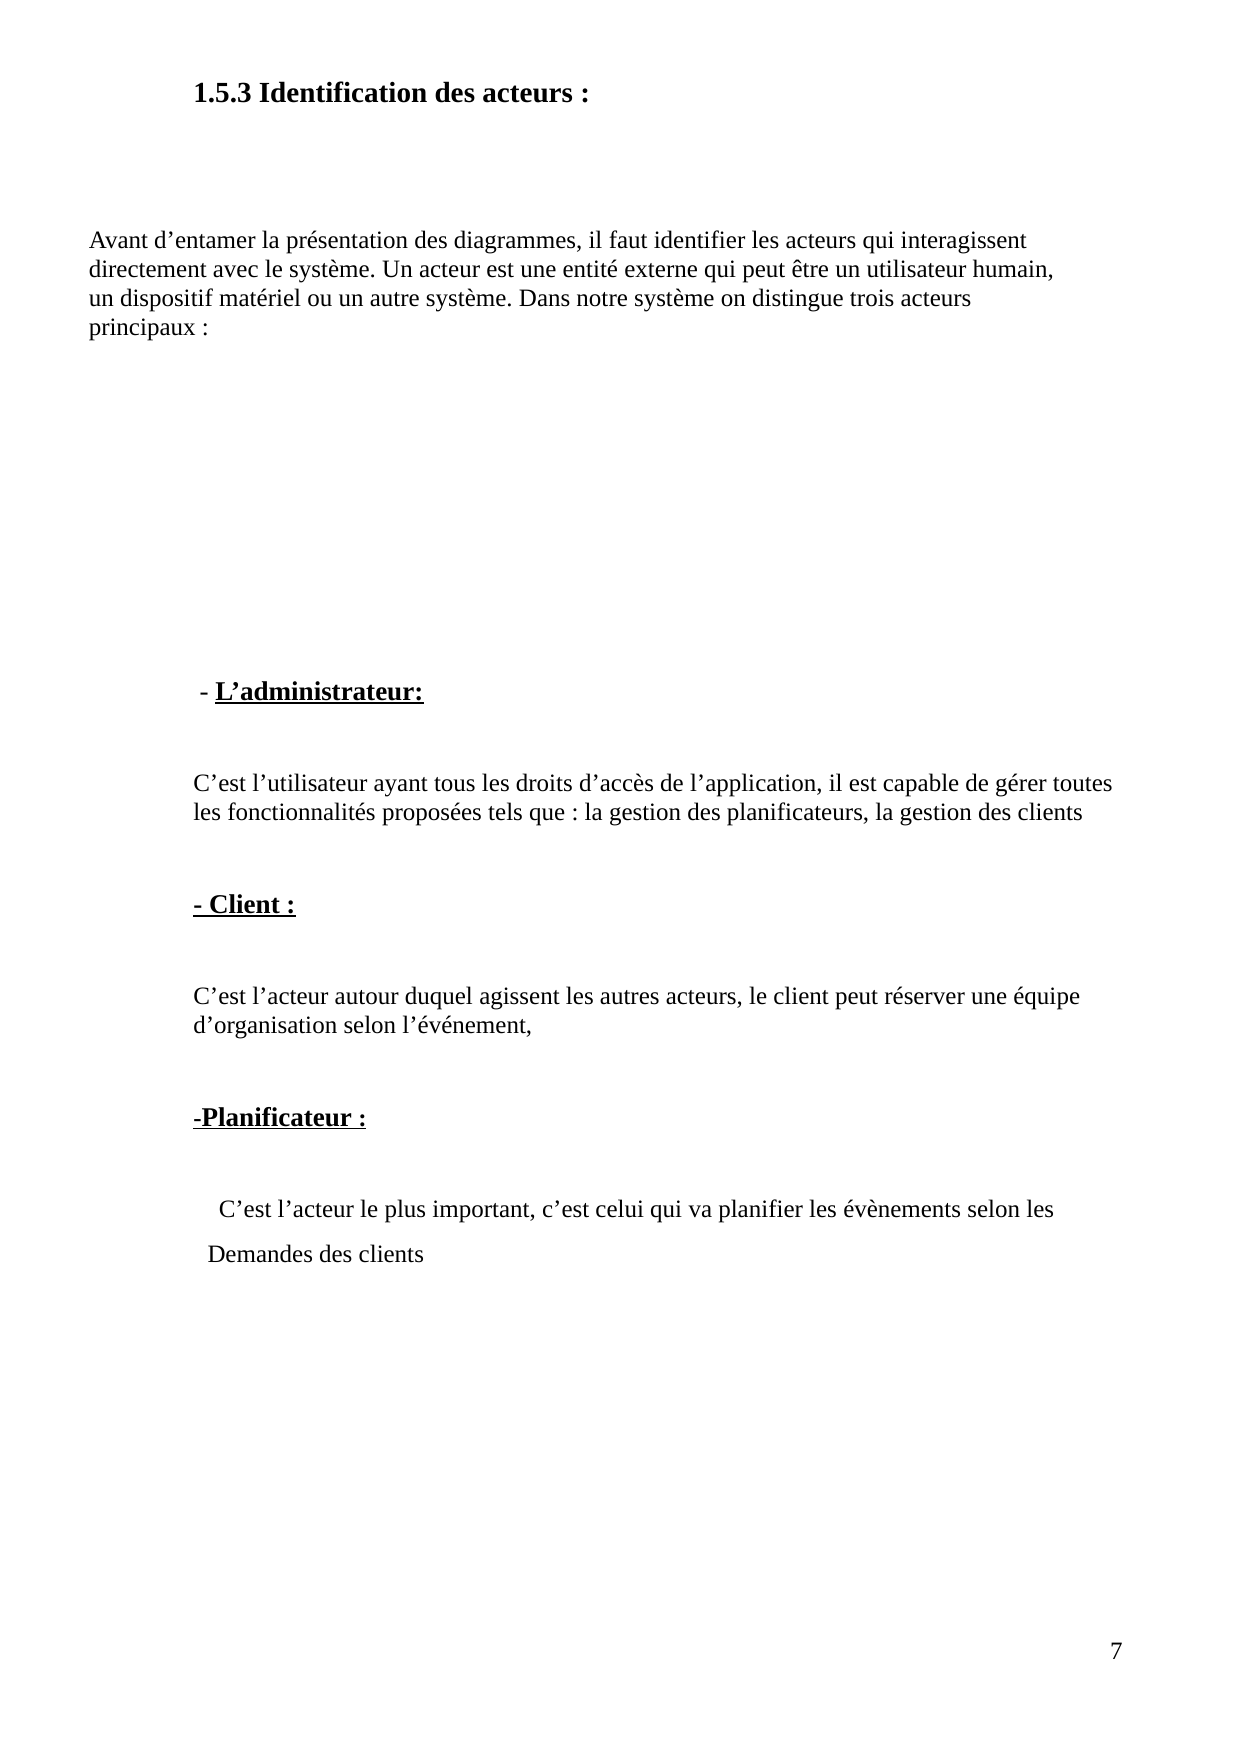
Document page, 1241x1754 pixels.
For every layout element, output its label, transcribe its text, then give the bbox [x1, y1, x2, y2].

list 1.5.3 Identification des acteurs : [193, 75, 1122, 108]
list C’est l’acteur le plus important, c’est celui qui va planifier les évènements selon les [88, 1194, 1078, 1223]
list C’est l’utilisateur ayant tous les droits d’accès de l’application, il est capable de gérer toutes les fonctionnalités proposées tels que : la gestion des planificateurs, la gestion des clients [193, 768, 1122, 826]
list C’est l’acteur autour duquel agissent les autres acteurs, le client peut réserver une équipe d’organisation selon l’événement, [193, 981, 1122, 1039]
list Demandes des clients [88, 1239, 1078, 1268]
list -Planificateur : [193, 1101, 1122, 1132]
list - L’administrateur: [193, 675, 1122, 706]
list - Client : [193, 888, 1122, 919]
list Avant d’entamer la présentation des diagrammes, il faut identifier les acteurs qui interagissent directement avec le système. Un acteur est une entité externe qui peut être un utilisateur humain, un dispositif matériel ou un autre système. Dans notre système on distingue trois acteurs principaux : [88, 226, 1078, 341]
